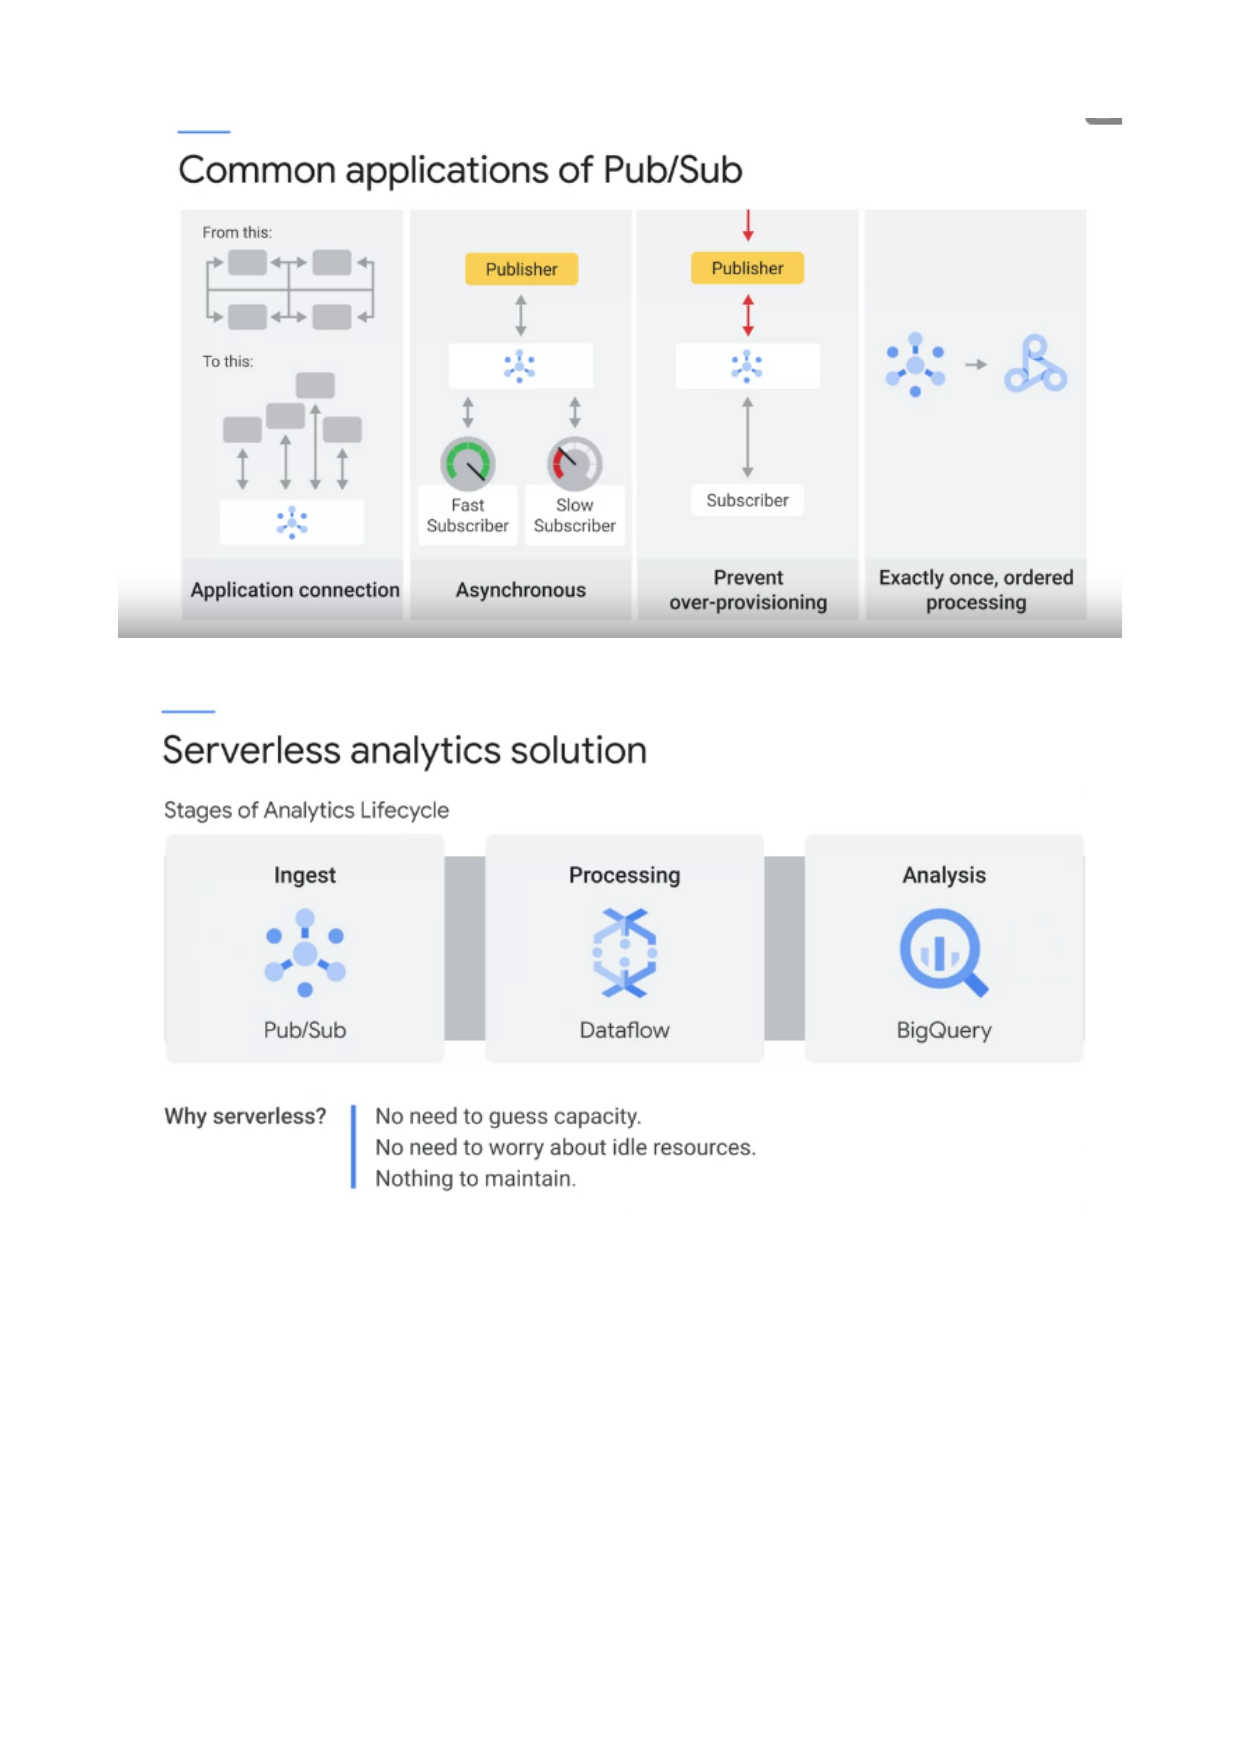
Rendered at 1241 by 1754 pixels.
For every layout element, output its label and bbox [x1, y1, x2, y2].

picture [118, 690, 1123, 1214]
picture [118, 118, 1123, 638]
